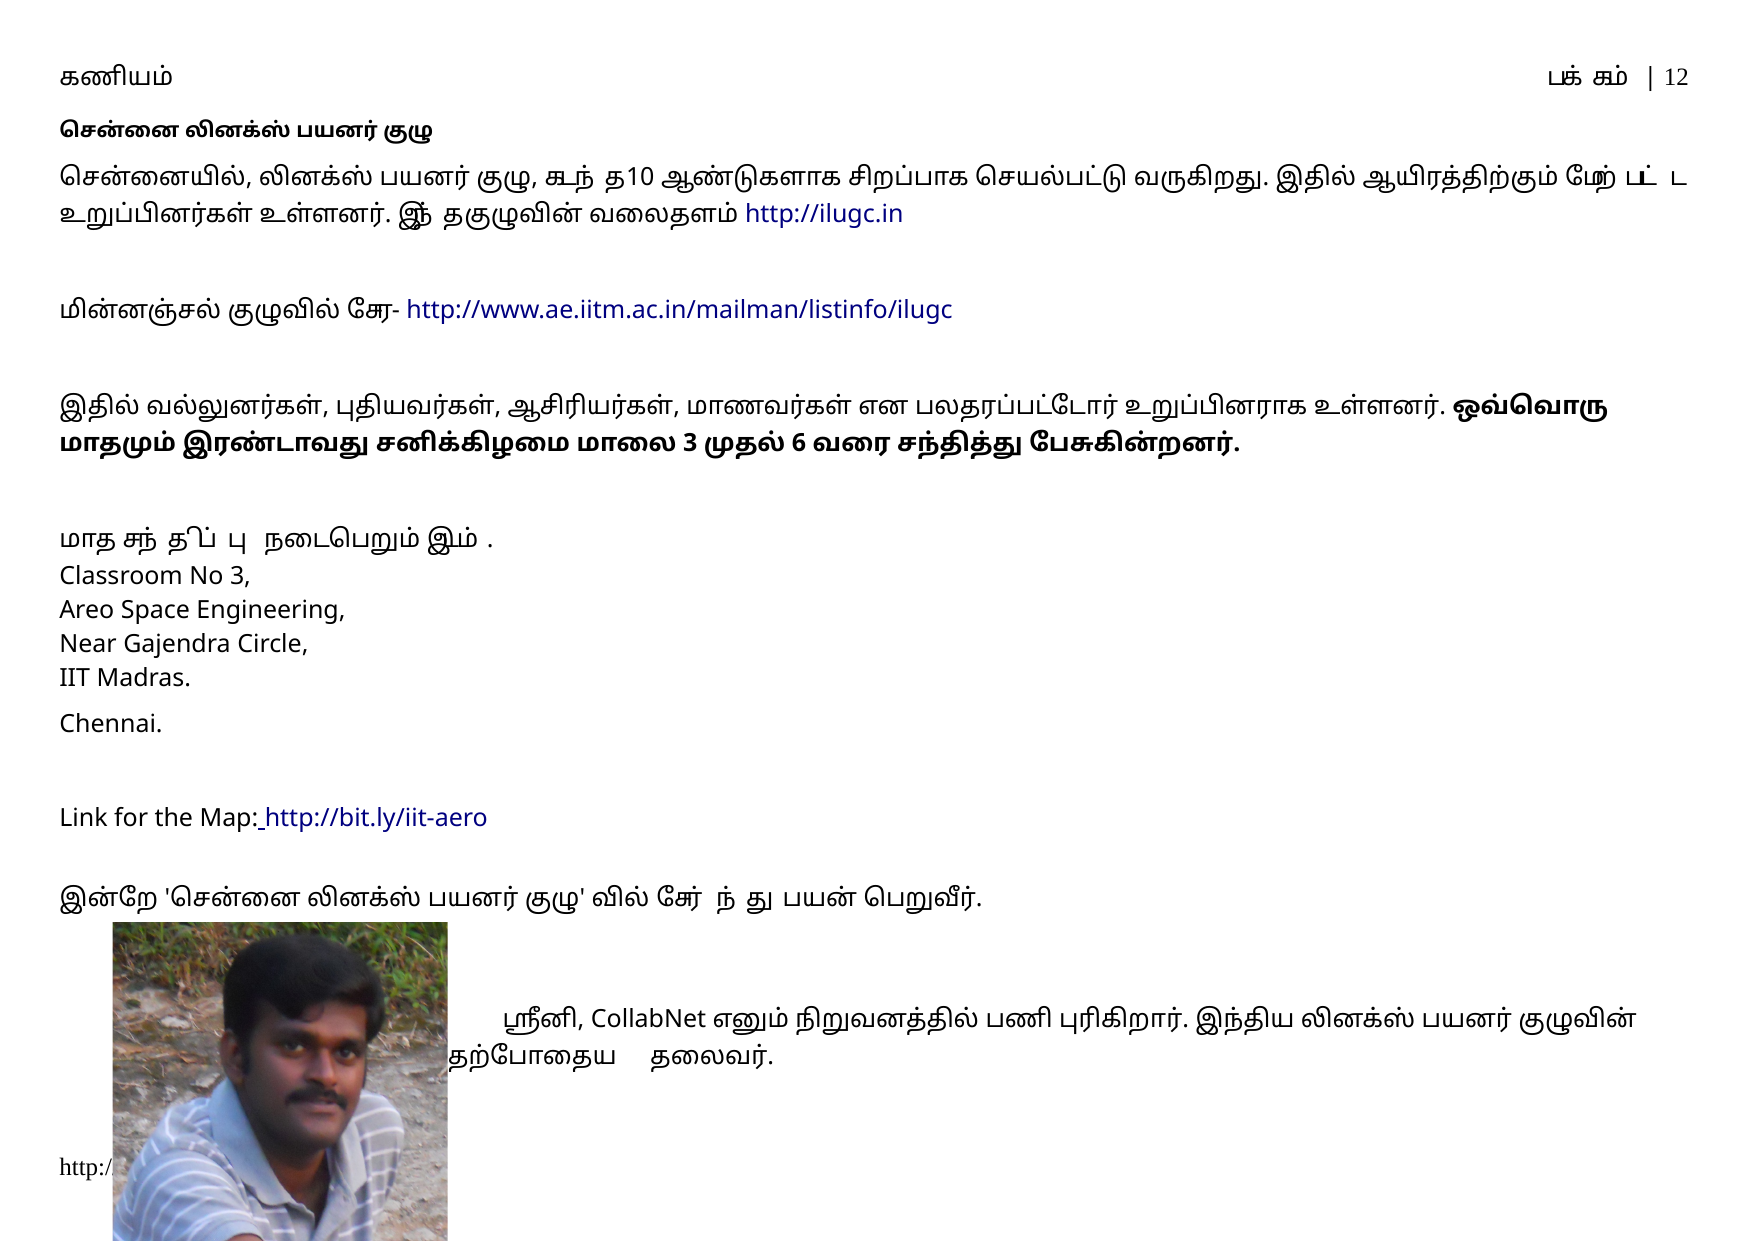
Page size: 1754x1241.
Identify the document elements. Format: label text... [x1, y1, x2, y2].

text மின்னஞ்சல் குழுவில் சேர- http://www.ae.iitm.ac.in/mailman/listinfo/ilugc [59, 291, 1695, 328]
text சென்னையில், லினக்ஸ் பயனர் குழு, கடந்த 10 ஆண்டுகளாக சிறப்பாக செயல்பட்டு வருகிறது. இதில் ஆயிரத்திற்கும் மேற்பட்ட உறுப்பினர்கள் உள்ளனர். இந்த குழுவின் வலைதளம் http://ilugc.in [59, 158, 1695, 232]
text Chennai. [59, 706, 1695, 740]
picture [112, 922, 448, 1241]
text ஸ்ரீனி, CollabNet எனும் நிறுவனத்தில் பணி புரிகிறார். இந்திய லினக்ஸ் பயனர் குழுவின் தற்போதைய தலைவர். [448, 1001, 1695, 1075]
text மாத சந்திப்பு நடைபெறும் இடம். Classroom No 3, Areo Space Engineering, Near Gajendra Circle, IIT Madras. [59, 520, 1695, 693]
text [59, 1001, 112, 1075]
subtitle சென்னை லினக்ஸ் பயனர் குழு [59, 118, 1695, 146]
text இன்றே 'சென்னை லினக்ஸ் பயனர் குழு' வில் சேர்ந்து பயன் பெறுவீர். [59, 846, 1695, 917]
text இதில் வல்லுனர்கள், புதியவர்கள், ஆசிரியர்கள், மாணவர்கள் என பலதரப்பட்டோர் உறுப்பினராக உள்ளனர். ஒவ்வொரு மாதமும் இரண்டாவது சனிக்கிழமை மாலை 3 முதல் 6 வரை சந்தித்து பேசுகின்றனர். [59, 387, 1695, 461]
text Link for the Map: http://bit.ly/iit-aero [59, 799, 1695, 833]
